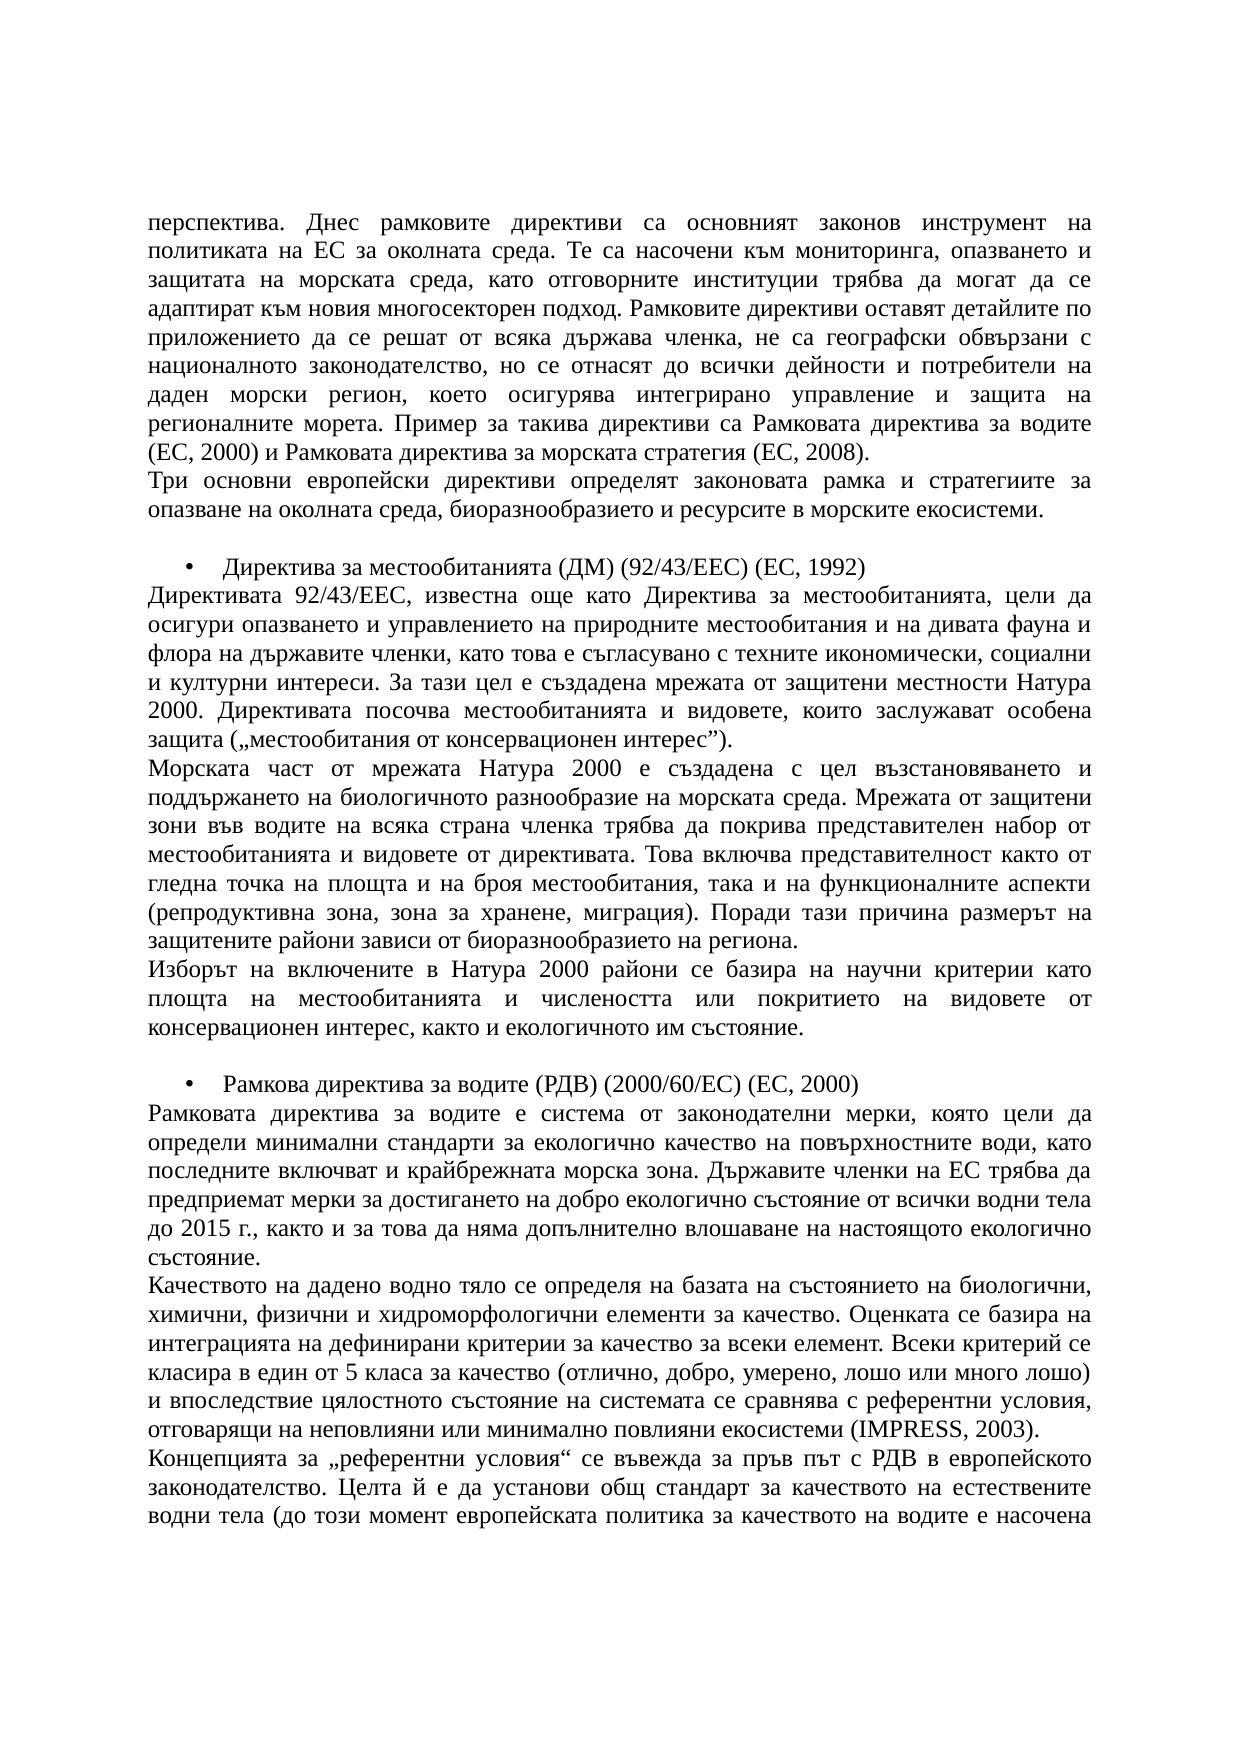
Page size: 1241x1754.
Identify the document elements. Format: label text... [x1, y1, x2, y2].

text Три основни европейски директиви определят законовата рамка и стратегиите за опазване на околната среда, биоразнообразието и ресурсите в морските екосистеми. [148, 465, 1093, 523]
text Качеството на дадено водно тяло се определя на базата на състоянието на биологични, химични, физични и хидроморфологични елементи за качество. Оценката се базира на интеграцията на дефинирани критерии за качество за всеки елемент. Всеки критерий се класира в един от 5 класа за качество (отлично, добро, умерено, лошо или много лошо) и впоследствие цялостното състояние на системата се сравнява с референтни условия, отговарящи на неповлияни или минимално повлияни екосистеми (IMPRESS, 2003). [148, 1270, 1093, 1443]
list Рамкова директива за водите (РДВ) (2000/60/EC) (EC, 2000) [185, 1069, 1093, 1098]
text Директивата 92/43/EEC, известна още като Директива за местообитанията, цели да осигури опазването и управлението на природните местообитания и на дивата фауна и флора на държавите членки, като това е съгласувано с техните икономически, социални и културни интереси. За тази цел е създадена мрежата от защитени местности Натура 2000. Директивата посочва местообитанията и видовете, които заслужават особена защита („местообитания от консервационен интерес”). [148, 580, 1093, 753]
text Концепцията за „референтни условия“ се въвежда за пръв път с РДВ в европейското законодателство. Целта й е да установи общ стандарт за качеството на естествените водни тела (до този момент европейската политика за качеството на водите е насочена [148, 1443, 1093, 1529]
list Директива за местообитанията (ДМ) (92/43/EEC) (EC, 1992) [185, 552, 1093, 580]
text Рамковата директива за водите е система от законодателни мерки, която цели да определи минимални стандарти за екологично качество на повърхностните води, като последните включват и крайбрежната морска зона. Държавите членки на ЕС трябва да предприемат мерки за достигането на добро екологично състояние от всички водни тела до 2015 г., както и за това да няма допълнително влошаване на настоящото екологично състояние. [148, 1098, 1093, 1270]
text Морската част от мрежата Натура 2000 е създадена с цел възстановяването и поддържането на биологичното разнообразие на морската среда. Мрежата от защитени зони във водите на всяка страна членка трябва да покрива представителен набор от местообитанията и видовете от директивата. Това включва представителност както от гледна точка на площта и на броя местообитания, така и на функционалните аспекти (репродуктивна зона, зона за хранене, миграция). Поради тази причина размерът на защитените райони зависи от биоразнообразието на региона. [148, 753, 1093, 954]
text Изборът на включените в Натура 2000 райони се базира на научни критерии като площта на местообитанията и числеността или покритието на видовете от консервационен интерес, както и екологичното им състояние. [148, 954, 1093, 1040]
text перспектива. Днес рамковите директиви са основният законов инструмент на политиката на ЕС за околната среда. Те са насочени към мониторинга, опазването и защитата на морската среда, като отговорните институции трябва да могат да се адаптират към новия многосекторен подход. Рамковите директиви оставят детайлите по приложението да се решат от всяка държава членка, не са географски обвързани с националното законодателство, но се отнасят до всички дейности и потребители на даден морски регион, което осигурява интегрирано управление и защита на регионалните морета. Пример за такива директиви са Рамковата директива за водите (EC, 2000) и Рамковата директива за морската стратегия (EC, 2008). [148, 207, 1093, 465]
